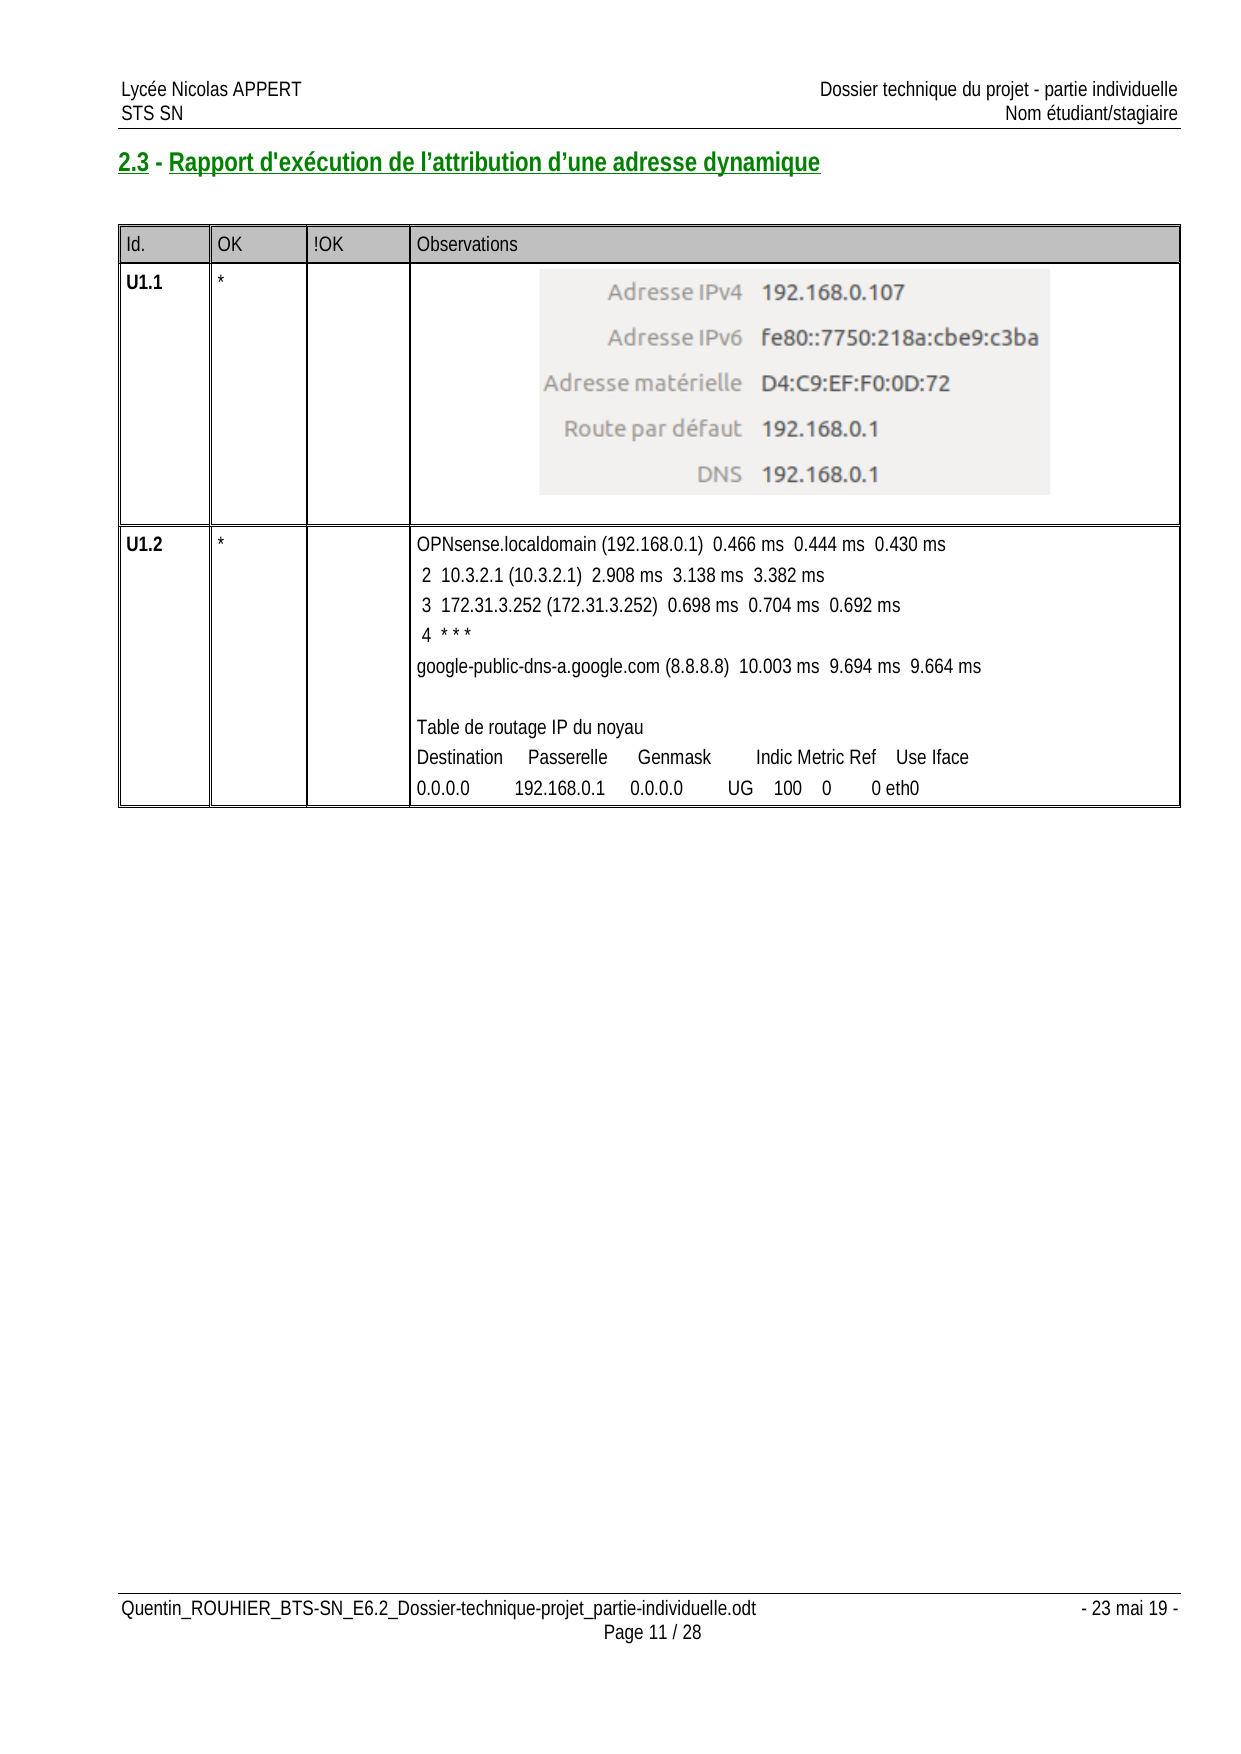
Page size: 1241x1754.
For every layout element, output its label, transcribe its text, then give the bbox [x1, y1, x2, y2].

table_cell [411, 270, 539, 494]
table_cell U1.2 [121, 527, 209, 805]
table_header !OK [308, 227, 409, 262]
table_cell [308, 264, 409, 524]
table_header OK [212, 227, 306, 262]
table_cell [1051, 270, 1179, 494]
table_header Observations [411, 227, 1179, 262]
table_cell [308, 527, 409, 805]
picture [539, 269, 1051, 495]
table_cell [411, 495, 1179, 524]
table_cell OPNsense.localdomain (192.168.0.1) 0.466 ms 0.444 ms 0.430 ms 2 10.3.2.1 (10.3.2.1) 2.908 ms 3.138 ms 3.382 ms 3 172.31.3.252 (172.31.3.252) 0.698 ms 0.704 ms 0.692 ms 4 * * * google-public-dns-a.google.com (8.8.8.8) 10.003 ms 9.694 ms 9.664 ms Table de routage IP du noyau Destination Passerelle Genmask Indic Metric Ref Use Iface 0.0.0.0 192.168.0.1 0.0.0.0 UG 100 0 0 eth0 [411, 527, 1179, 805]
table_cell * [212, 527, 306, 805]
subtitle 2.3 - Rapport d'exécution de l’attribution d’une adresse dynamique [118, 145, 1181, 176]
table_cell U1.1 [121, 264, 209, 524]
table_cell [411, 264, 1179, 269]
table_cell * [212, 264, 306, 524]
table_header Id. [121, 227, 209, 262]
